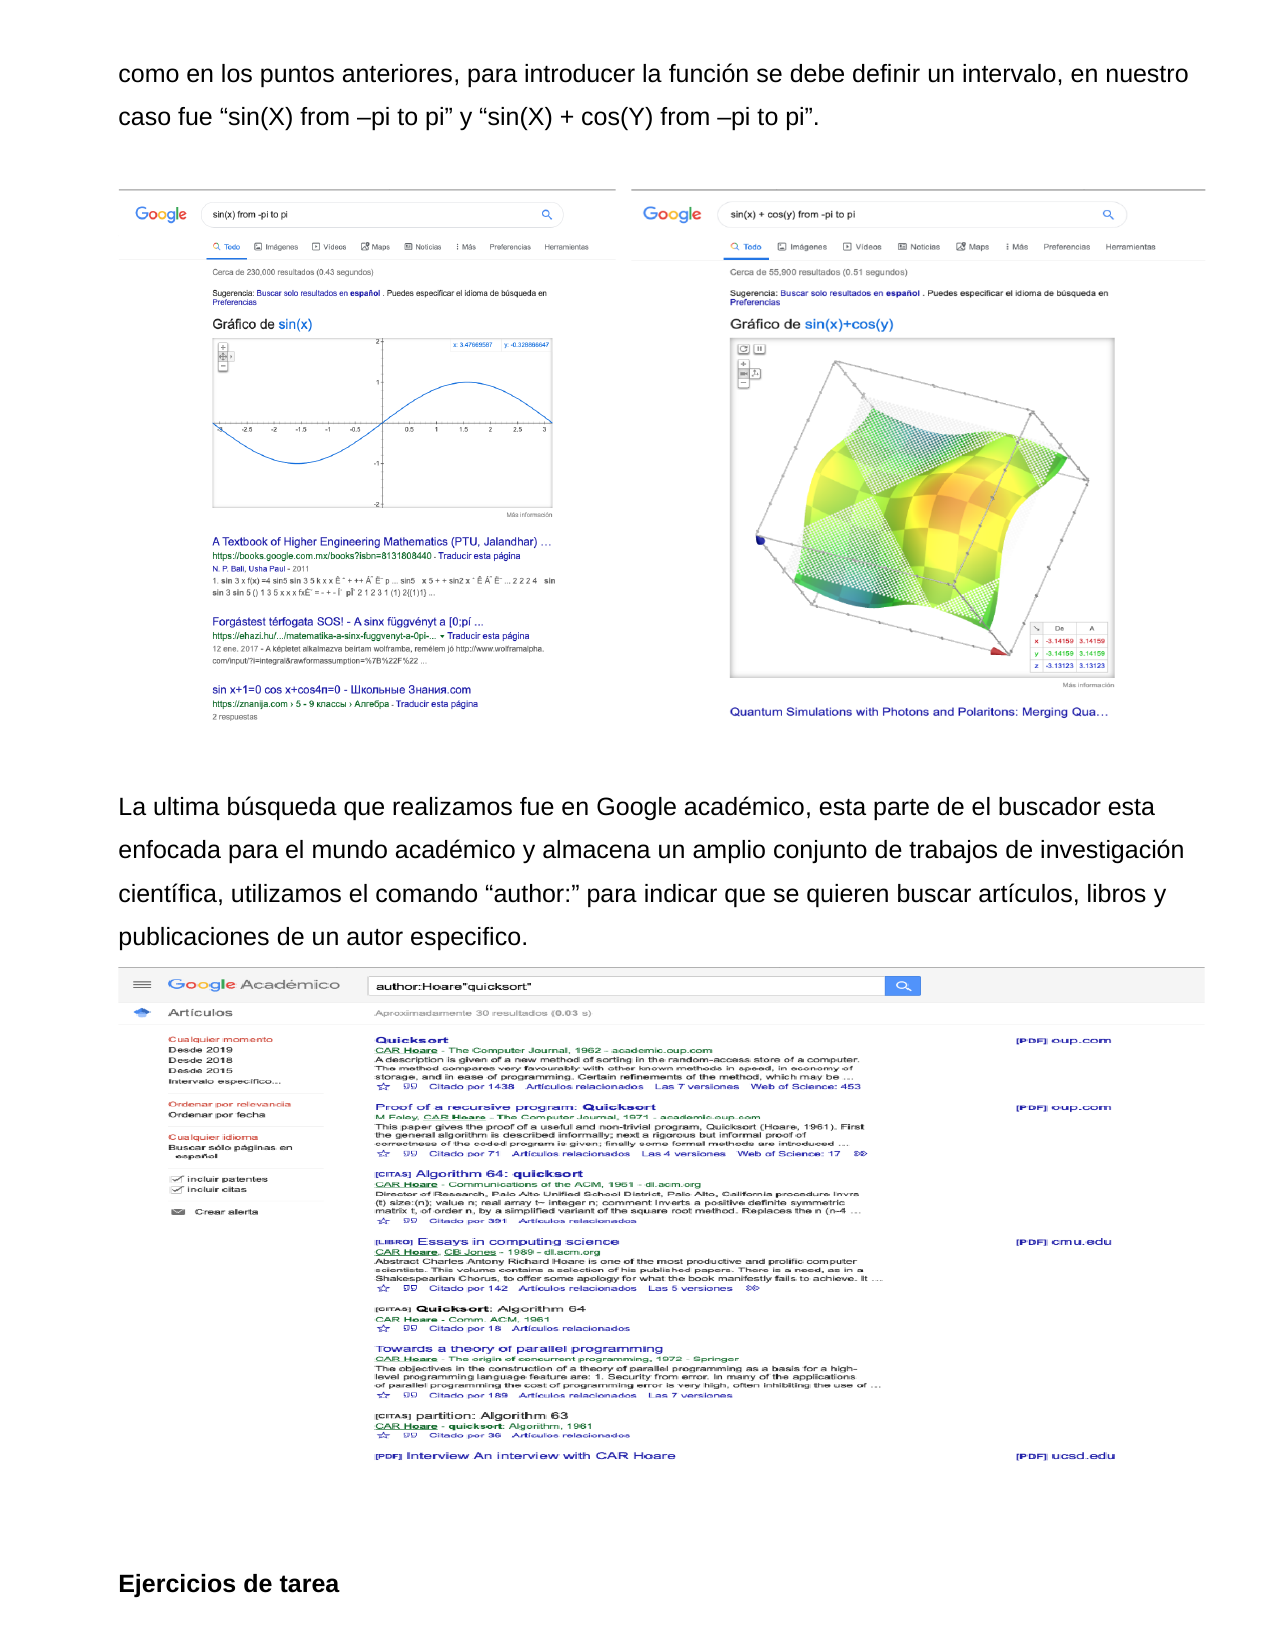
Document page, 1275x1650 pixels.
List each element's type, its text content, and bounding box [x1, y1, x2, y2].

text Ejercicios de tarea [118, 1568, 1205, 1597]
text La ultima búsqueda que realizamos fue en Google académico, esta parte de el buscador esta enfocada para el mundo académico y almacena un amplio conjunto de trabajos de investigación científica, utilizamos el comando “author:” para indicar que se quieren buscar artículos, libros y publicaciones de un autor especifico. [118, 792, 1205, 950]
text como en los puntos anteriores, para introducer la función se debe definir un intervalo, en nuestro caso fue “sin(X) from –pi to pi” y “sin(X) + cos(Y) from –pi to pi”. [118, 59, 1205, 131]
